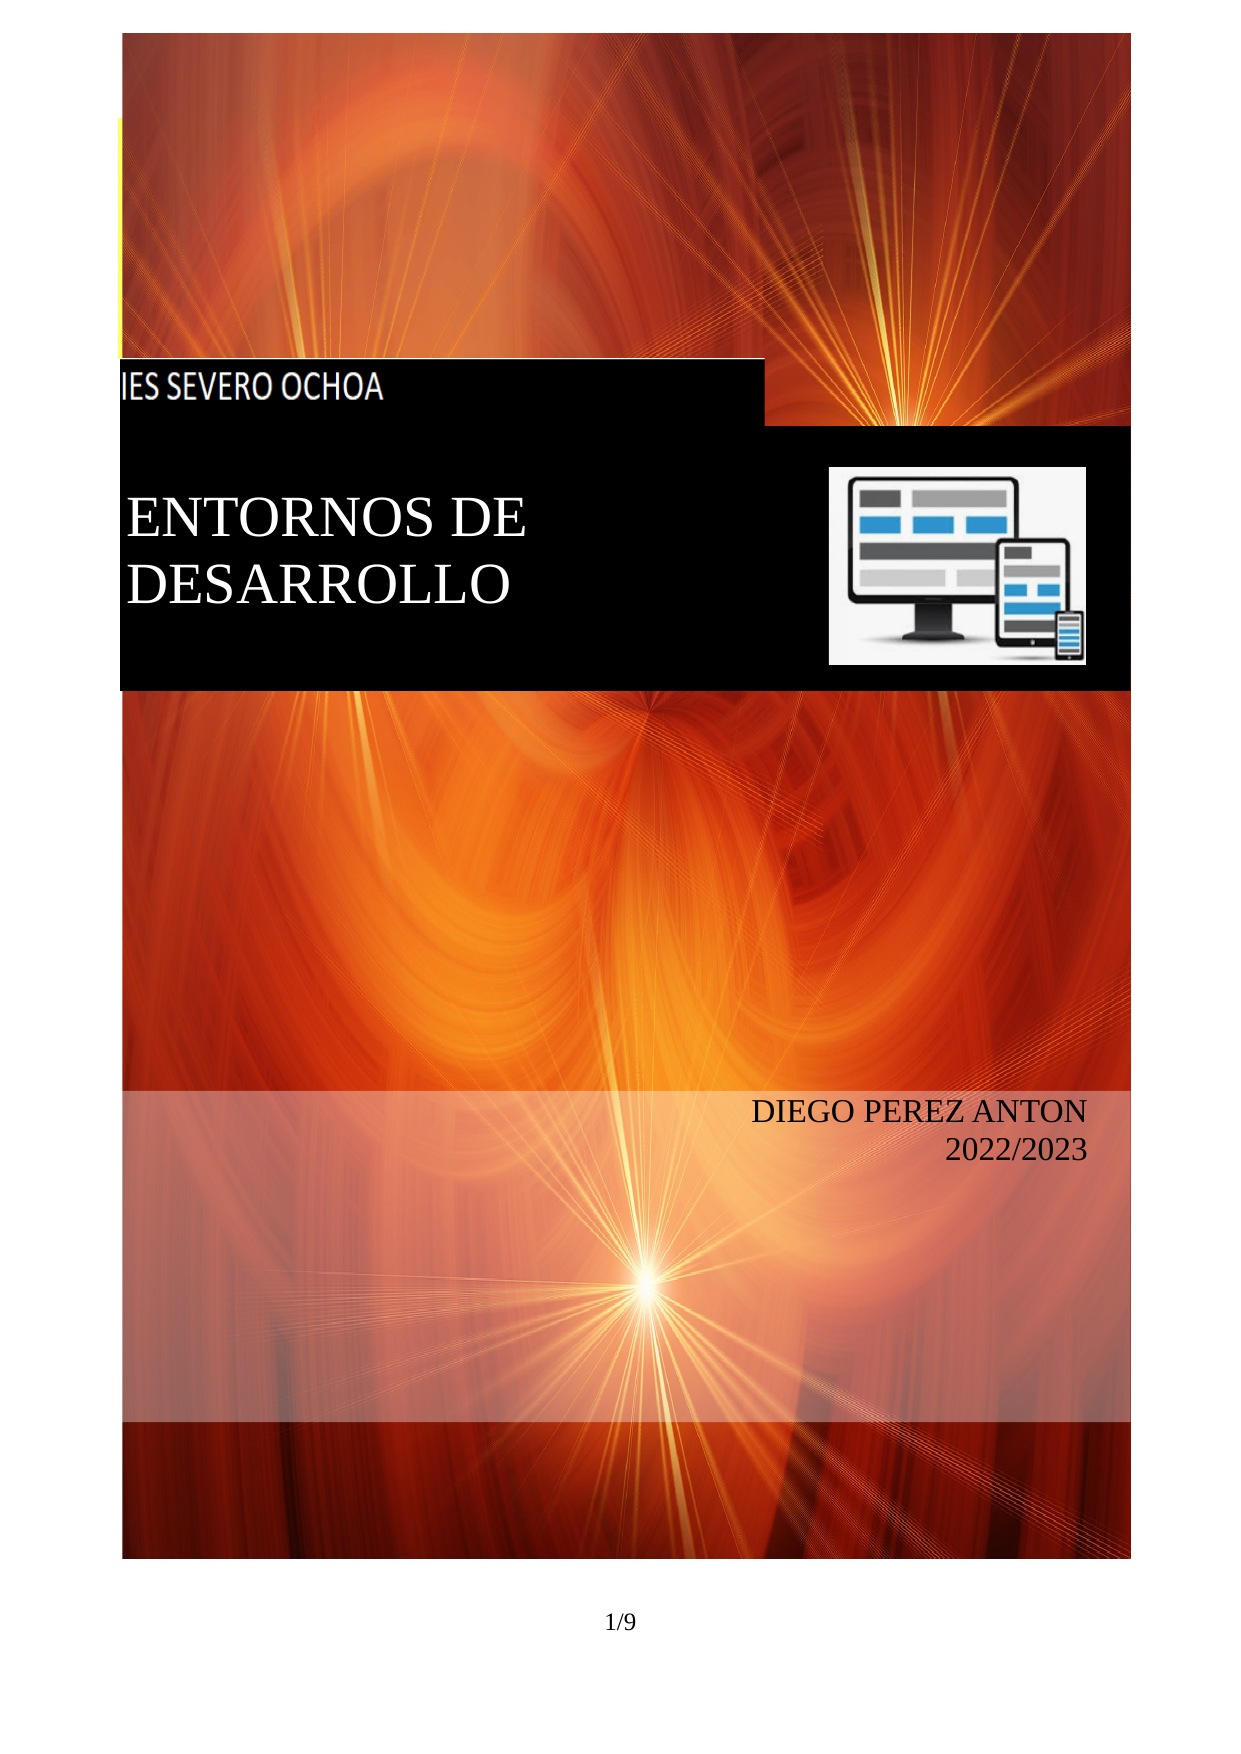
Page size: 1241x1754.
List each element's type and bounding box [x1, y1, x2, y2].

picture [122, 1423, 1131, 1559]
picture [122, 33, 1131, 426]
picture [828, 467, 1086, 665]
picture [122, 691, 1131, 1090]
